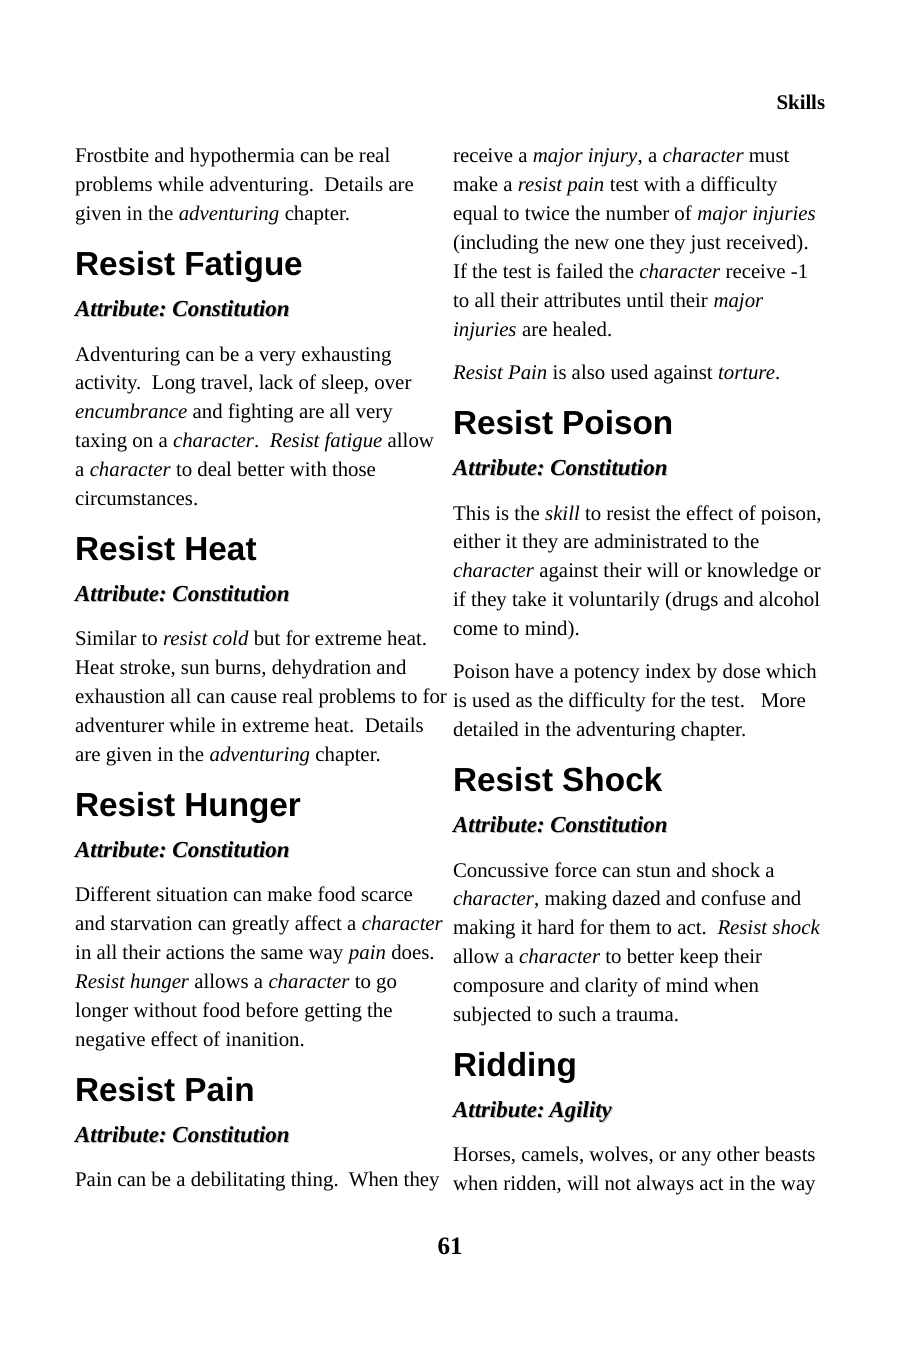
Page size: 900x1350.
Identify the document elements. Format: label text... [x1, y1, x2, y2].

text Frostbite and hypothermia can be real problems while adventuring. Details are given in the adventuring chapter. [75, 143, 447, 225]
text This is the skill to resist the effect of poison, either it they are administrated to the character against their will or knowledge or if they take it voluntarily (drugs and alcohol come to mind). [453, 500, 825, 640]
text Different situation can make food scarce and starvation can greatly affect a character in all their actions the same way pain does. Resist hunger allows a character to go longer without food before getting the negative effect of inanition. [75, 882, 447, 1051]
subtitle Resist Shock [453, 760, 825, 799]
text Attribute: Constitution [453, 454, 825, 481]
subtitle Resist Poison [453, 403, 825, 442]
subtitle Resist Heat [75, 529, 447, 568]
subtitle Resist Fatigue [75, 244, 447, 283]
text Attribute: Constitution [75, 1121, 447, 1147]
text Similar to resist cold but for extreme heat. Heat stroke, sun burns, dehydration and exhaustion all can cause real problems to for adventurer while in extreme heat. Details are given in the adventuring chapter. [75, 626, 447, 766]
text Poison have a potency index by dose which is used as the difficulty for the test. More detailed in the adventuring chapter. [453, 659, 825, 741]
text Concussive force can stun and shock a character, making dazed and confuse and making it hard for them to act. Resist shock allow a character to better keep their composure and clarity of mind when subjected to such a trauma. [453, 857, 825, 1026]
text Pain can be a debilitating thing. When they [75, 1167, 447, 1191]
subtitle Resist Pain [75, 1070, 447, 1108]
text receive a major injury, a character must make a resist pain test with a difficulty equal to twice the number of major injuries (including the new one they just received). If the test is failed the character receive -1 to all their attributes until their major injuries are healed. [453, 143, 825, 341]
text Adventuring can be a very exhausting activity. Long travel, lack of sleep, over encumbrance and fighting are all very taxing on a character. Resist fatigue allow a character to deal better with those circumstances. [75, 342, 447, 510]
subtitle Resist Hunger [75, 785, 447, 824]
text Attribute: Constitution [75, 295, 447, 322]
text Horses, camels, wolves, or any other beasts when ridden, will not always act in the way [453, 1142, 825, 1195]
text Attribute: Agility [453, 1096, 825, 1122]
text Attribute: Constitution [75, 836, 447, 862]
text Resist Pain is also used against torture. [453, 360, 825, 384]
text Attribute: Constitution [453, 811, 825, 838]
text Attribute: Constitution [75, 580, 447, 607]
subtitle Ridding [453, 1045, 825, 1084]
